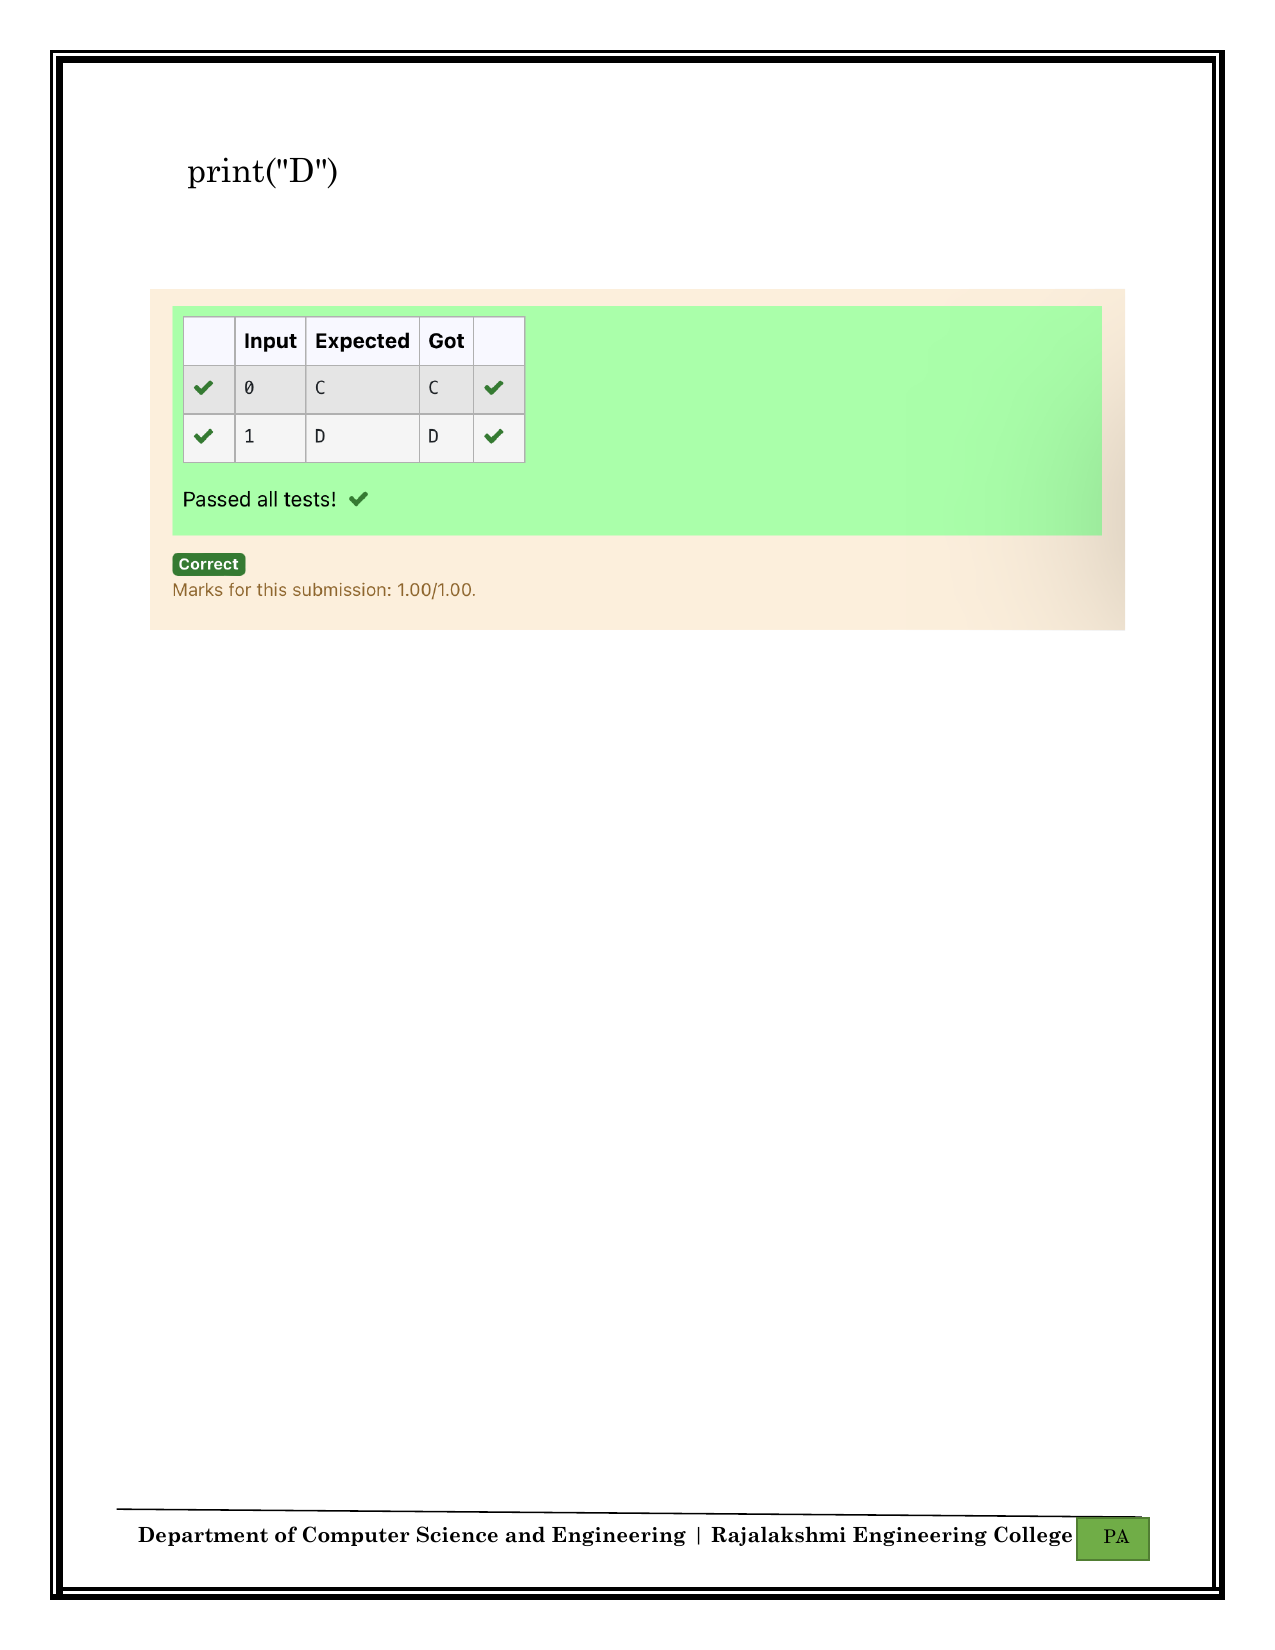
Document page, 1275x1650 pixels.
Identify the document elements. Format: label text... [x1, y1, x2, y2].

text print("D") [150, 150, 1125, 190]
picture [150, 288, 1125, 631]
